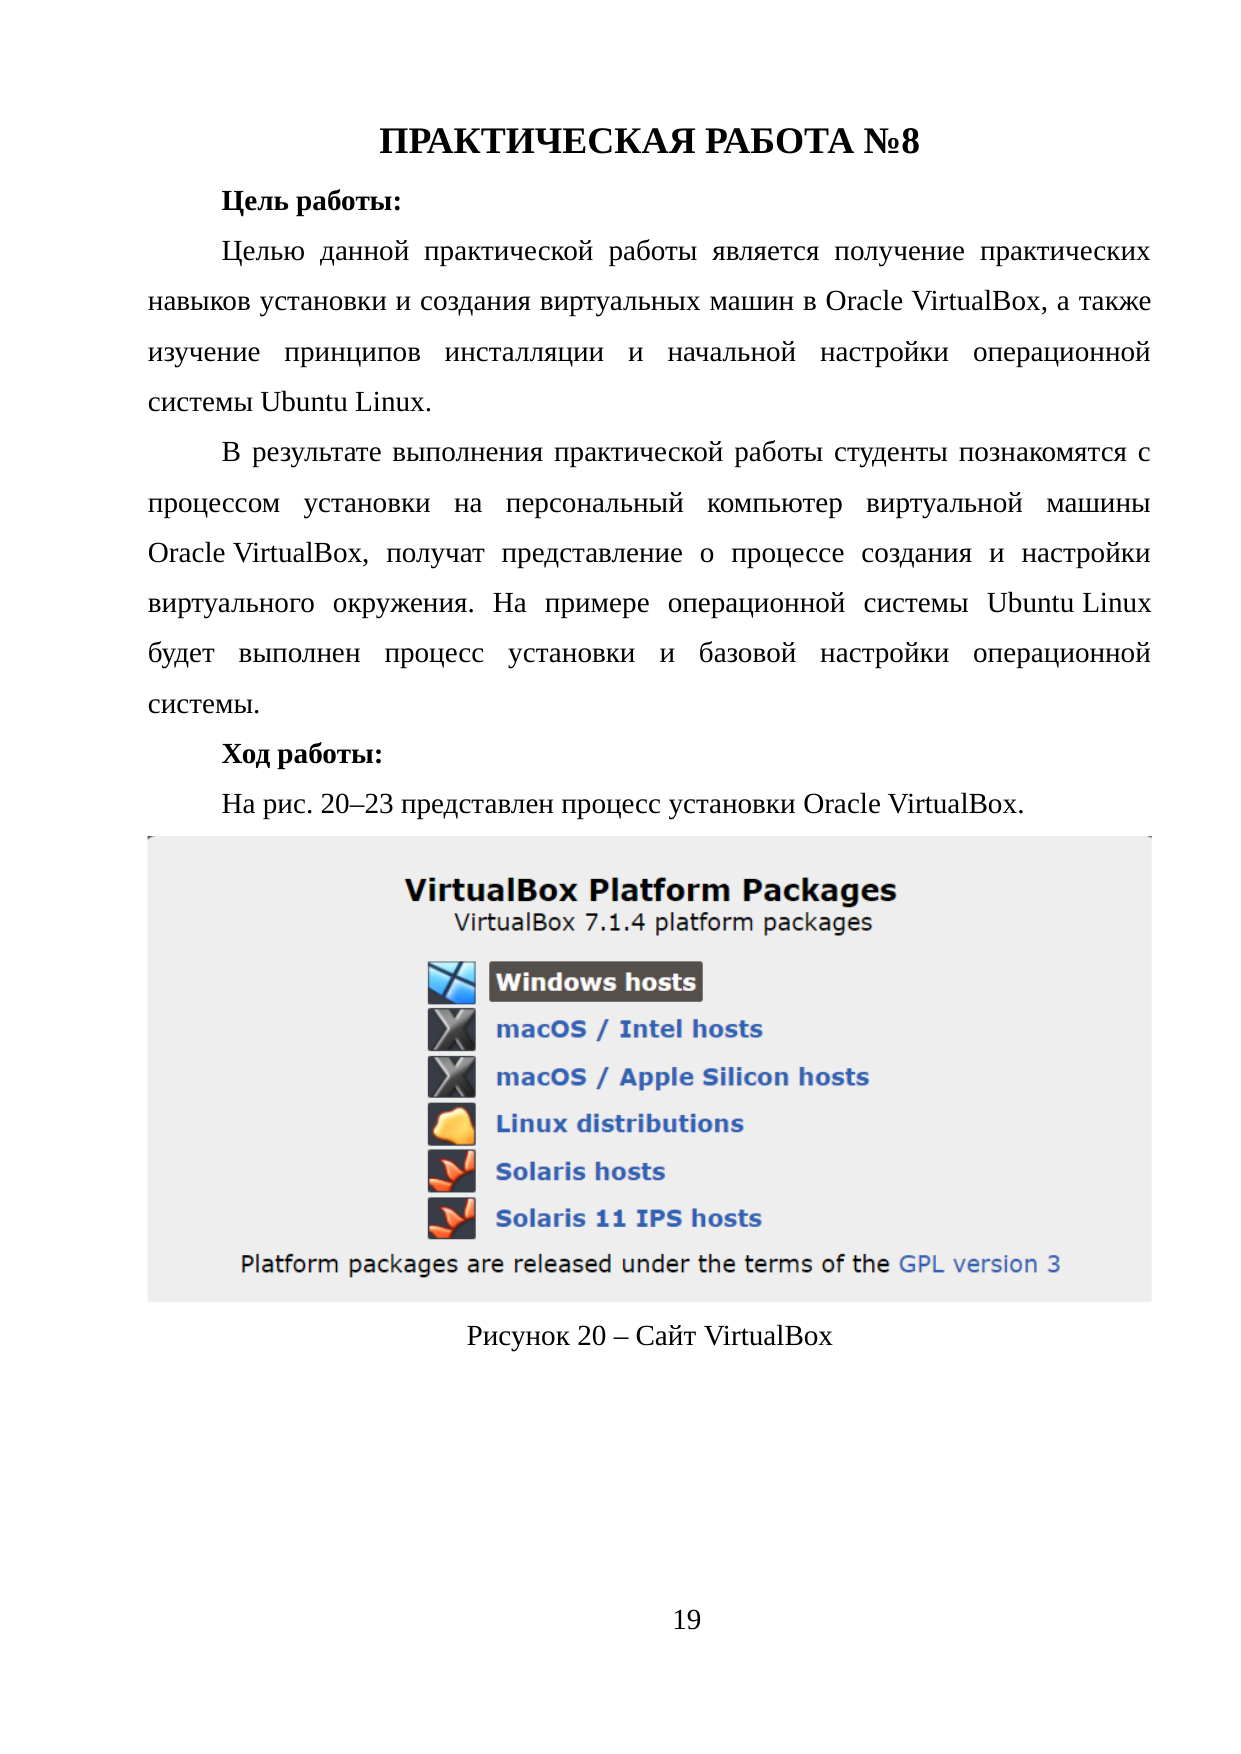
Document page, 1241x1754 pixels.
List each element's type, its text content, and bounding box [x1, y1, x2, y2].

text Цель работы: [148, 183, 1152, 216]
text Ход работы: [148, 736, 1152, 770]
subtitle ПРАКТИЧЕСКАЯ РАБОТА №8 [148, 118, 1152, 161]
text Рисунок 20 – Сайт VirtualBox [148, 1302, 1152, 1352]
text В результате выполнения практической работы студенты познакомятся с процессом установки на персональный компьютер виртуальной машины Oracle VirtualBox, получат представление о процессе создания и настройки виртуального окружения. На примере операционной системы Ubuntu Linux будет выполнен процесс установки и базовой настройки операционной системы. [148, 434, 1152, 719]
text Целью данной практической работы является получение практических навыков установки и создания виртуальных машин в Oracle VirtualBox, а также изучение принципов инсталляции и начальной настройки операционной системы Ubuntu Linux. [148, 233, 1152, 418]
text На рис. 20–23 представлен процесс установки Oracle VirtualBox. [148, 787, 1152, 820]
picture [147, 836, 1152, 1302]
